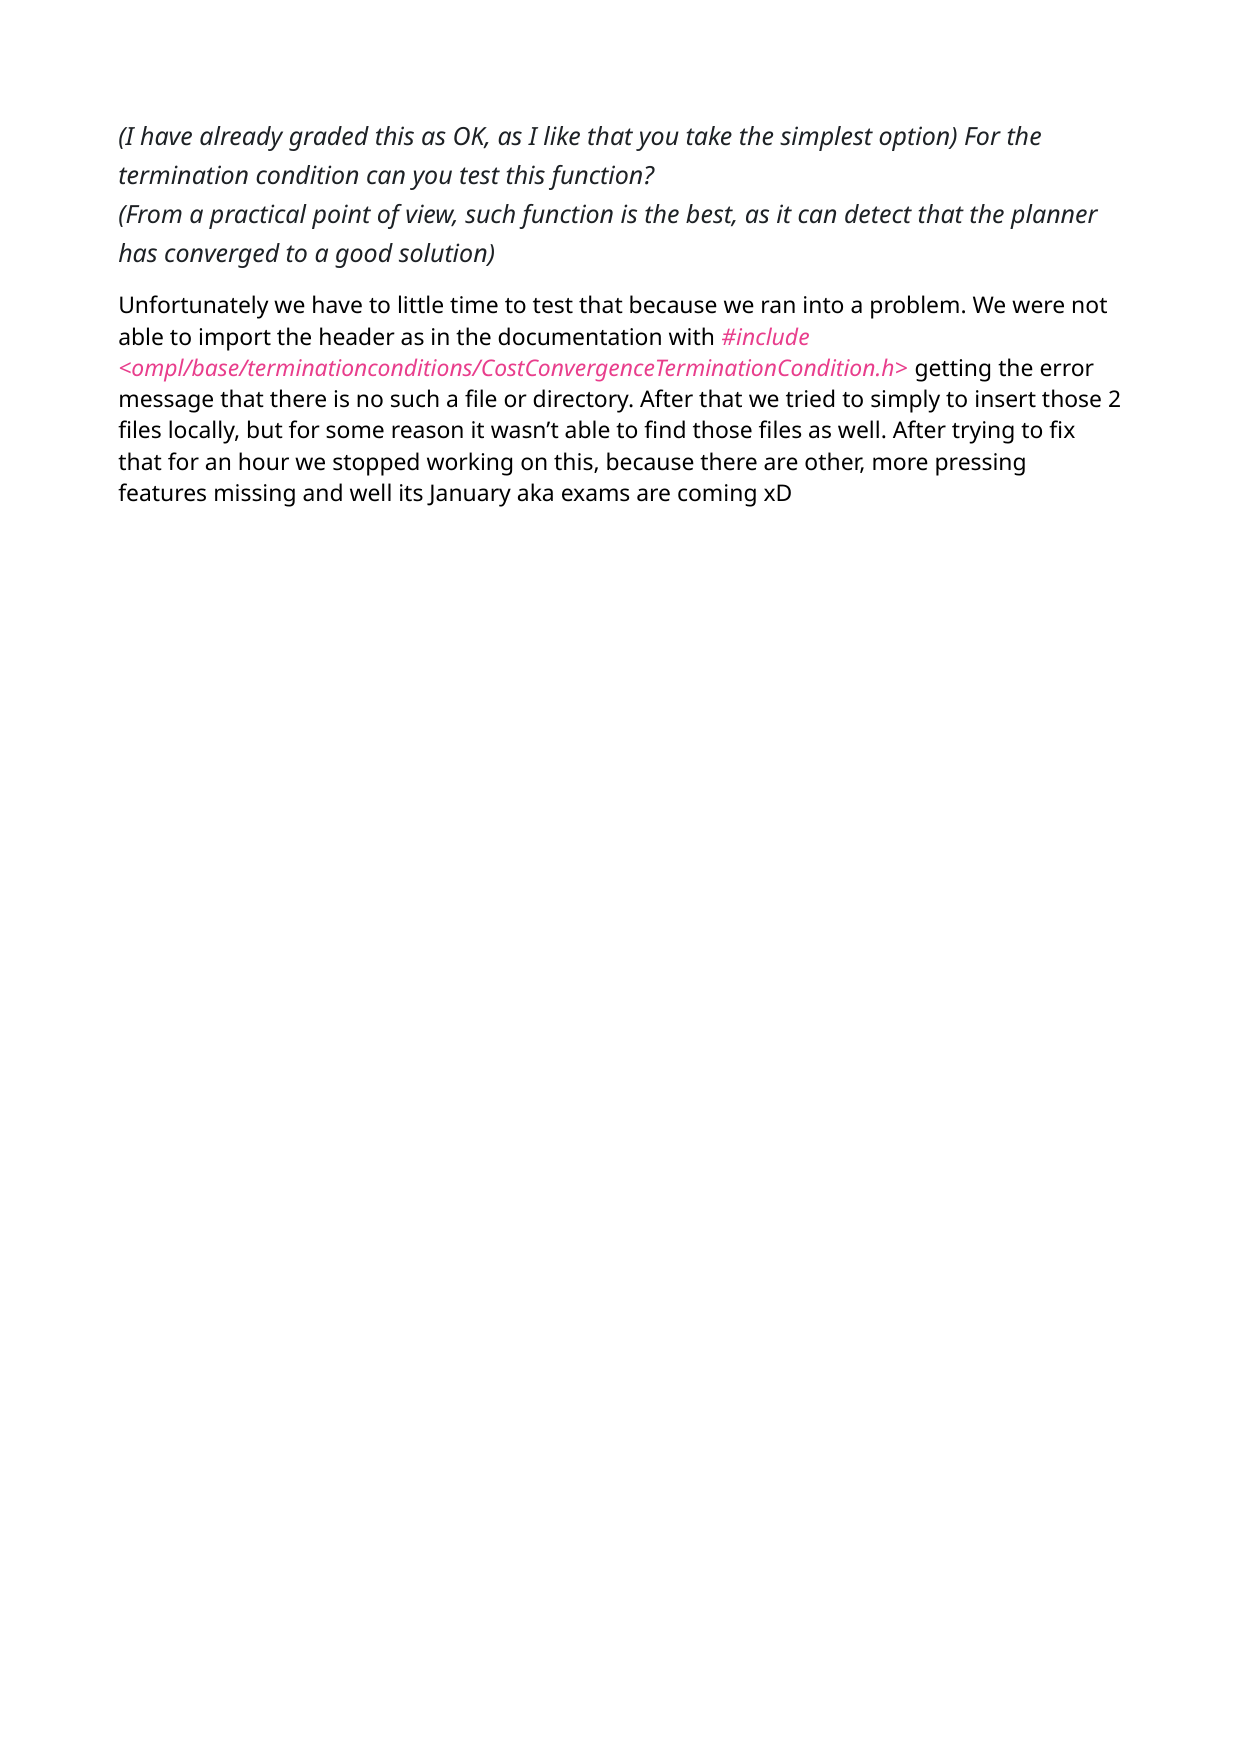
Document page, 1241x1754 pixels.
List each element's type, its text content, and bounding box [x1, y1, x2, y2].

text Unfortunately we have to little time to test that because we ran into a problem. We were not able to import the header as in the documentation with #include <ompl/base/terminationconditions/CostConvergenceTerminationCondition.h> getting the error message that there is no such a file or directory. After that we tried to simply to insert those 2 files locally, but for some reason it wasn’t able to find those files as well. After trying to fix that for an hour we stopped working on this, because there are other, more pressing features missing and well its January aka exams are coming xD [118, 289, 1122, 508]
text (I have already graded this as OK, as I like that you take the simplest option) For the termination condition can you test this function? (From a practical point of view, such function is the best, as it can detect that the planner has converged to a good solution) [118, 118, 1122, 270]
